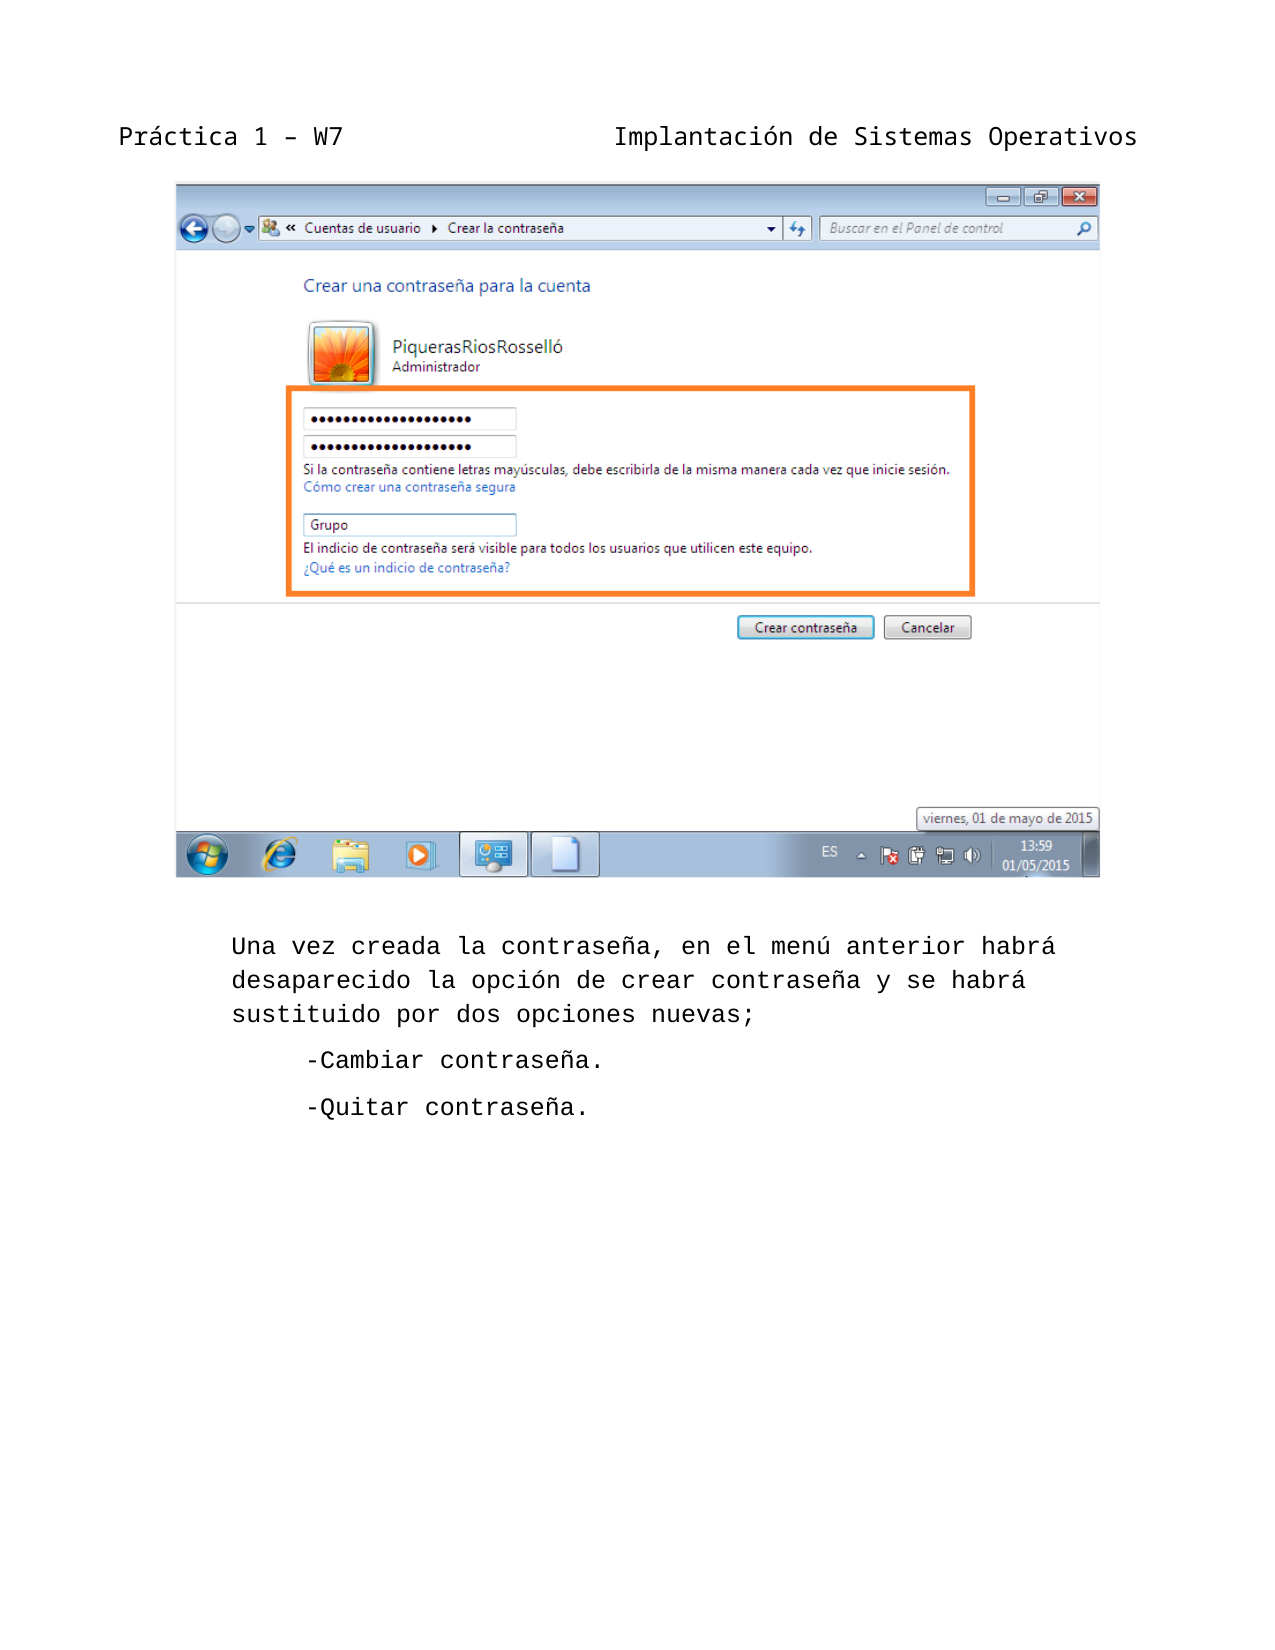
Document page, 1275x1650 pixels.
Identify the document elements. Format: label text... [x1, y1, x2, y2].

text Una vez creada la contraseña, en el menú anterior habrá desaparecido la opción de crear contraseña y se habrá sustituido por dos opciones nuevas; [231, 933, 1157, 1030]
picture [174, 181, 1101, 882]
text -Quitar contraseña. [231, 1094, 1157, 1123]
text -Cambiar contraseña. [231, 1048, 1157, 1076]
